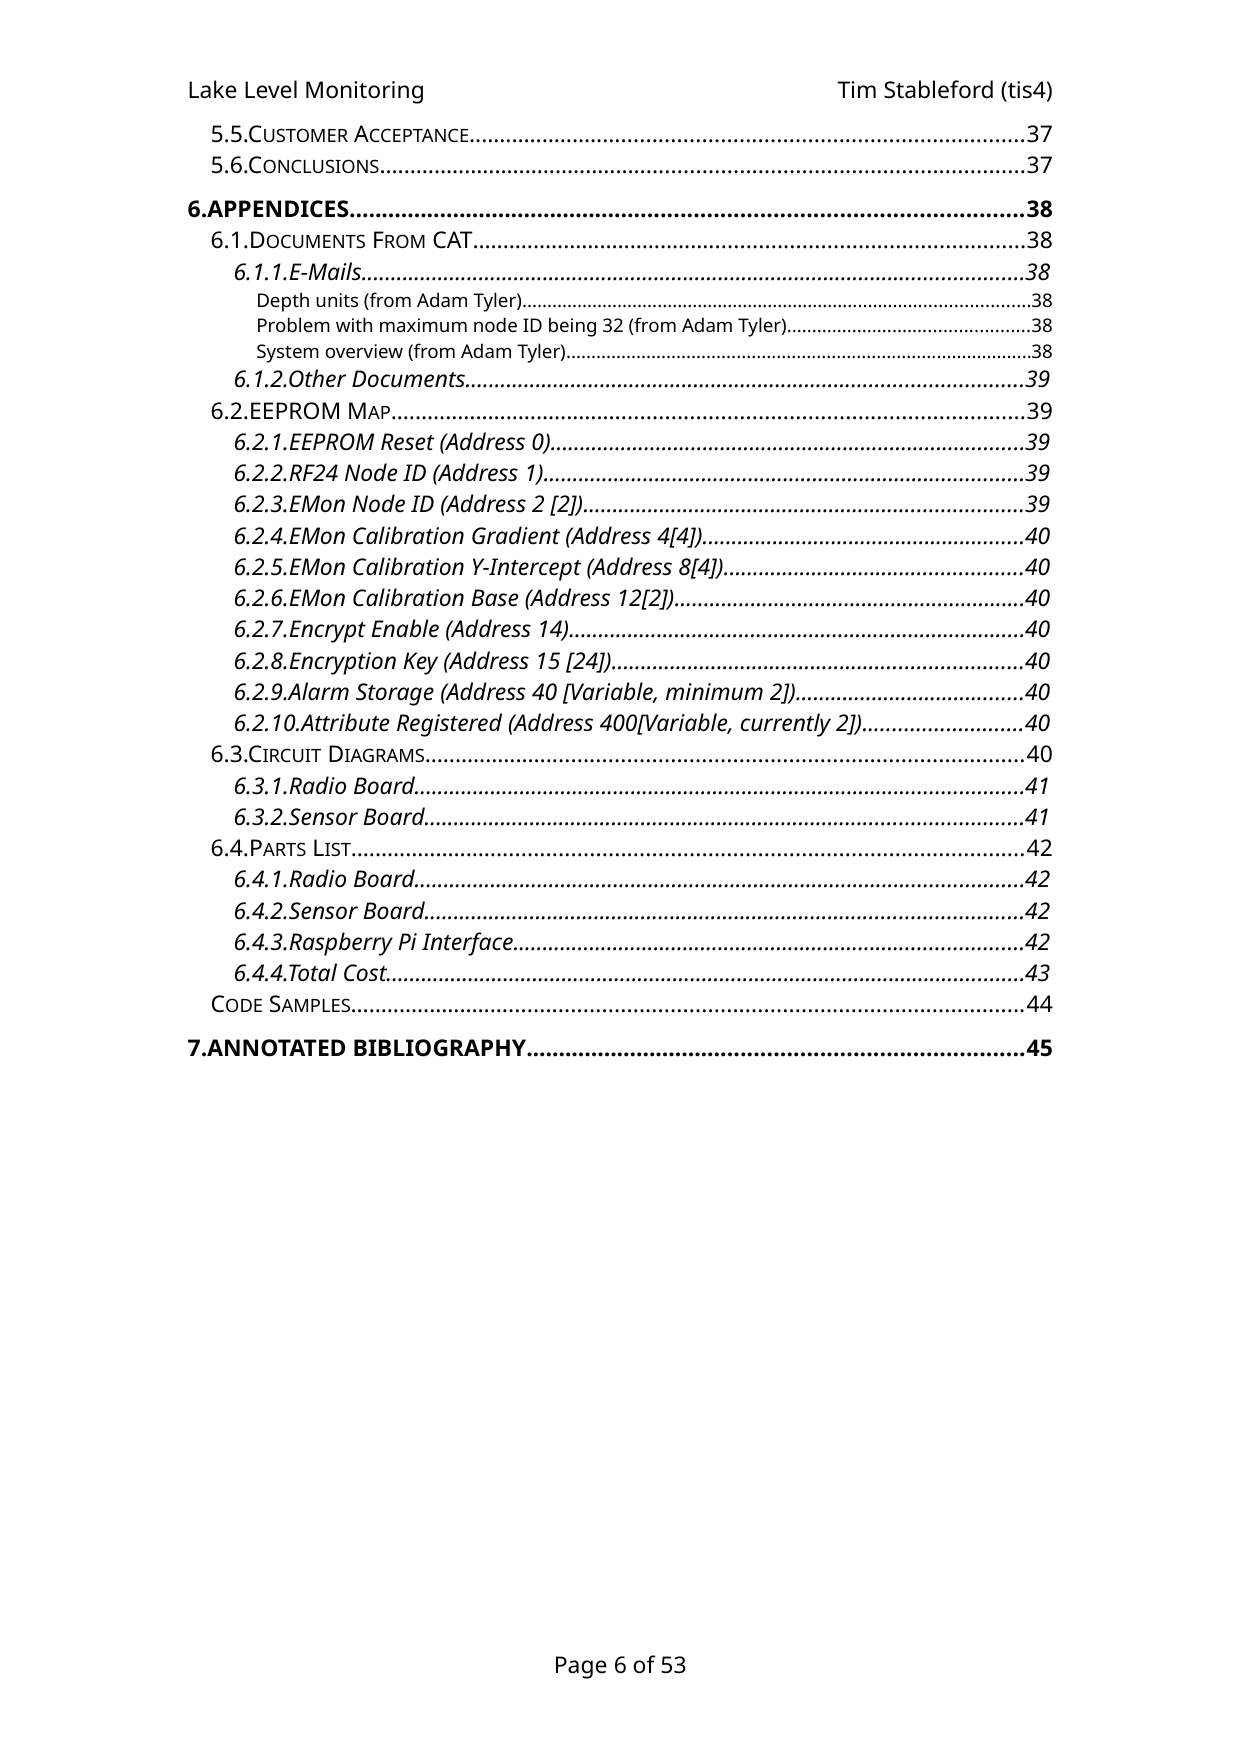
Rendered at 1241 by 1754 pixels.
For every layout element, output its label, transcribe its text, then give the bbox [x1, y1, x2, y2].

text 6.3.Circuit Diagrams 40 [210, 738, 1053, 770]
text 6.1.2.Other Documents 39 [233, 363, 1053, 395]
text 6.1.Documents From CAT 38 [210, 224, 1053, 256]
text 6.2.EEPROM Map 39 [210, 395, 1053, 426]
text 6.2.10.Attribute Registered (Address 400[Variable, currently 2]) 40 [233, 707, 1053, 738]
text 5.6.Conclusions 37 [210, 149, 1053, 181]
text 6.2.4.EMon Calibration Gradient (Address 4[4]) 40 [233, 520, 1053, 551]
text 6.4.Parts List 42 [210, 832, 1053, 863]
text Problem with maximum node ID being 32 (from Adam Tyler) 38 [256, 312, 1053, 338]
text 5.5.Customer Acceptance 37 [210, 118, 1053, 149]
text 6.2.2.RF24 Node ID (Address 1) 39 [233, 457, 1053, 488]
text 6.2.3.EMon Node ID (Address 2 [2]) 39 [233, 488, 1053, 520]
text 6.3.2.Sensor Board 41 [233, 801, 1053, 832]
text 6.4.2.Sensor Board 42 [233, 895, 1053, 926]
text 6.2.5.EMon Calibration Y-Intercept (Address 8[4]) 40 [233, 551, 1053, 582]
text 6.2.7.Encrypt Enable (Address 14) 40 [233, 613, 1053, 645]
text 6.4.3.Raspberry Pi Interface 42 [233, 926, 1053, 957]
text Depth units (from Adam Tyler) 38 [256, 287, 1053, 312]
text 6.Appendices 38 [187, 193, 1053, 224]
text 6.2.9.Alarm Storage (Address 40 [Variable, minimum 2]) 40 [233, 676, 1053, 707]
text 6.2.8.Encryption Key (Address 15 [24]) 40 [233, 645, 1053, 676]
text 6.1.1.E-Mails 38 [233, 256, 1053, 287]
text 7.Annotated Bibliography 45 [187, 1032, 1053, 1063]
text 6.2.1.EEPROM Reset (Address 0) 39 [233, 426, 1053, 457]
text 6.4.4.Total Cost 43 [233, 957, 1053, 988]
text System overview (from Adam Tyler) 38 [256, 338, 1053, 363]
text 6.4.1.Radio Board 42 [233, 863, 1053, 895]
text 6.3.1.Radio Board 41 [233, 770, 1053, 801]
text 6.2.6.EMon Calibration Base (Address 12[2]) 40 [233, 582, 1053, 613]
text Code Samples 44 [210, 988, 1053, 1020]
